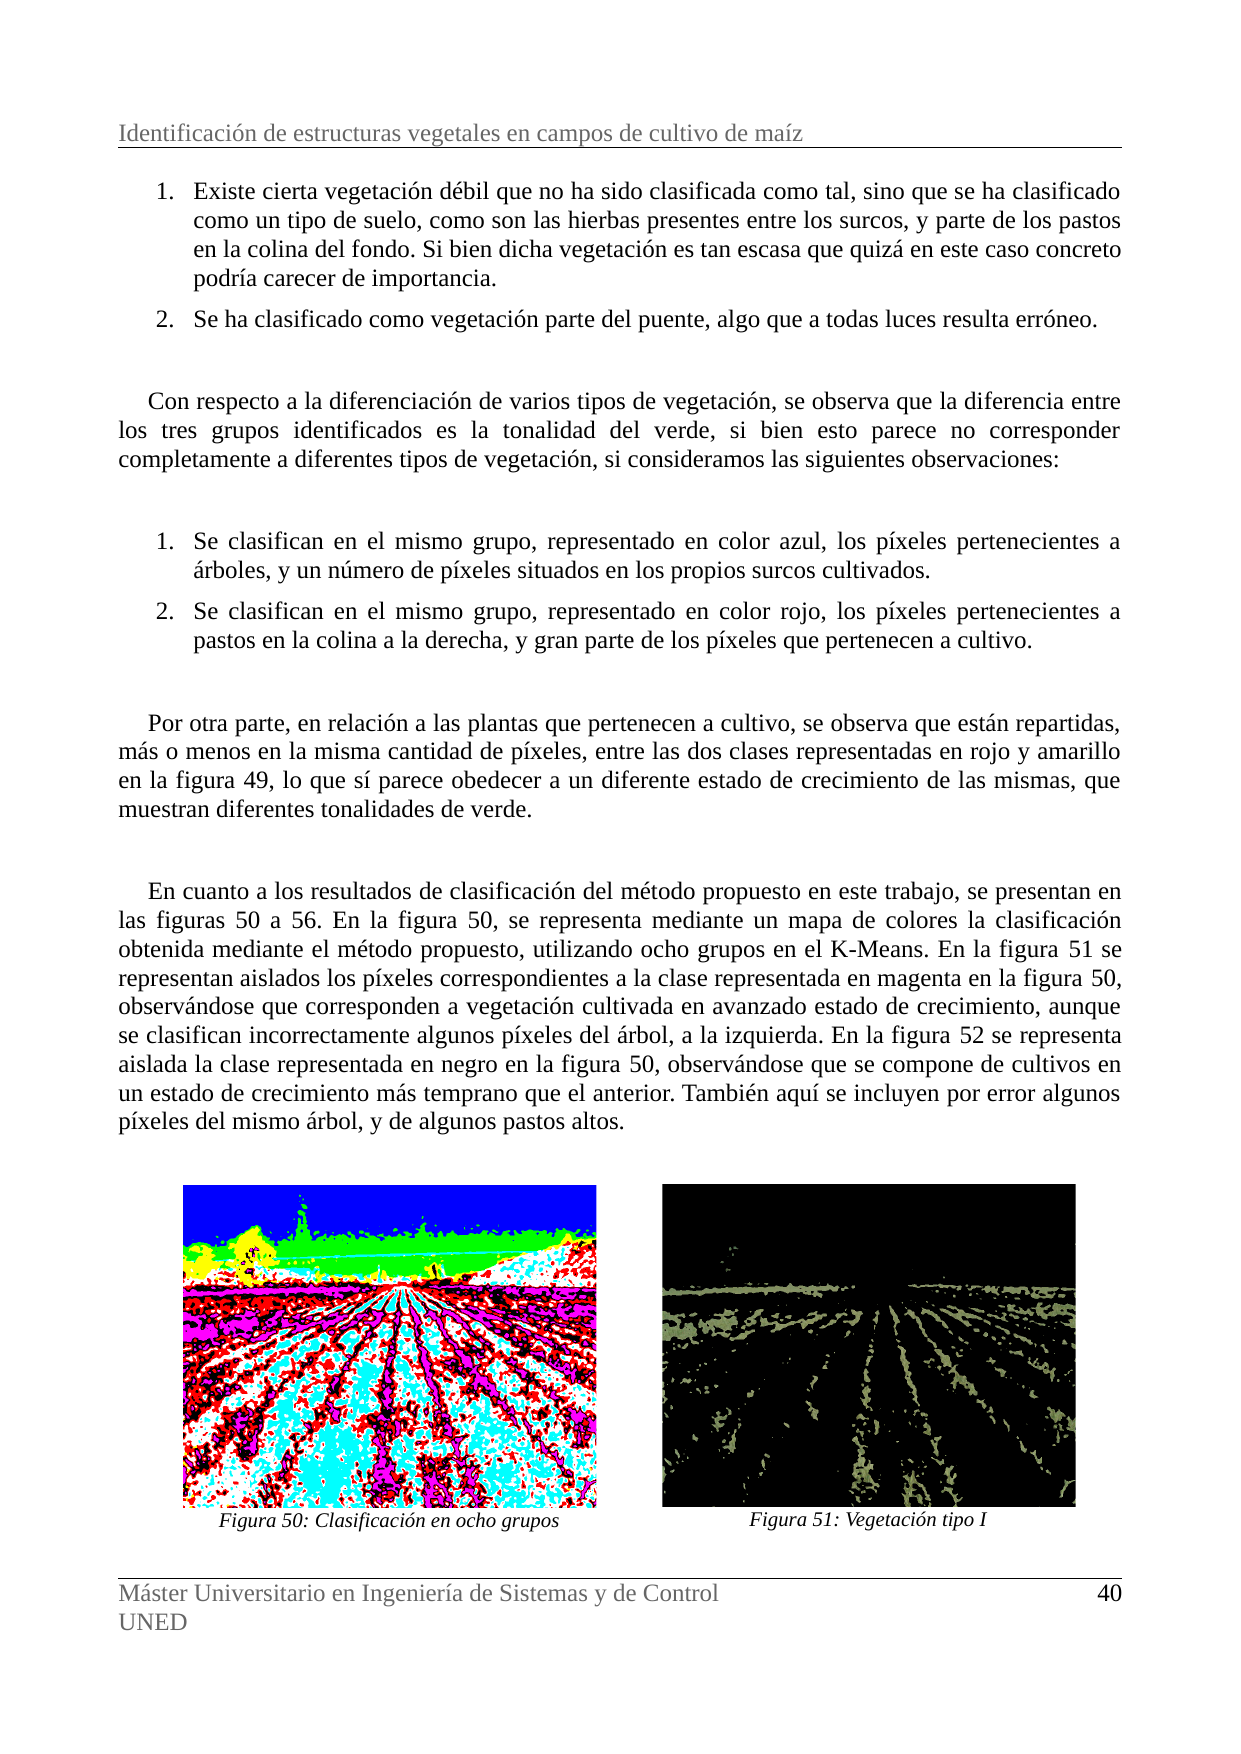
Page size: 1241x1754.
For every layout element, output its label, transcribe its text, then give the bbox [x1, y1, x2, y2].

text En cuanto a los resultados de clasificación del método propuesto en este trabajo, se presentan en las figuras 50 a 56. En la figura 50, se representa mediante un mapa de colores la clasificación obtenida mediante el método propuesto, utilizando ocho grupos en el K-Means. En la figura 51 se representan aislados los píxeles correspondientes a la clase representada en magenta en la figura 50, observándose que corresponden a vegetación cultivada en avanzado estado de crecimiento, aunque se clasifican incorrectamente algunos píxeles del árbol, a la izquierda. En la figura 52 se representa aislada la clase representada en negro en la figura 50, observándose que se compone de cultivos en un estado de crecimiento más temprano que el anterior. También aquí se incluyen por error algunos píxeles del mismo árbol, y de algunos pastos altos. [118, 876, 1122, 1135]
text Figura 51: Vegetación tipo I [662, 1507, 1075, 1531]
picture [183, 1185, 597, 1508]
text Por otra parte, en relación a las plantas que pertenecen a cultivo, se observa que están repartidas, más o menos en la misma cantidad de píxeles, entre las dos clases representadas en rojo y amarillo en la figura 49, lo que sí parece obedecer a un diferente estado de crecimiento de las mismas, que muestran diferentes tonalidades de verde. [118, 708, 1122, 823]
list Se ha clasificado como vegetación parte del puente, algo que a todas luces resulta erróneo. [156, 304, 1122, 333]
list Se clasifican en el mismo grupo, representado en color rojo, los píxeles pertenecientes a pastos en la colina a la derecha, y gran parte de los píxeles que pertenecen a cultivo. [156, 596, 1122, 654]
list Se clasifican en el mismo grupo, representado en color azul, los píxeles pertenecientes a árboles, y un número de píxeles situados en los propios surcos cultivados. [156, 526, 1122, 584]
list Existe cierta vegetación débil que no ha sido clasificada como tal, sino que se ha clasificado como un tipo de suelo, como son las hierbas presentes entre los surcos, y parte de los pastos en la colina del fondo. Si bien dicha vegetación es tan escasa que quizá en este caso concreto podría carecer de importancia. [156, 176, 1122, 291]
text Con respecto a la diferenciación de varios tipos de vegetación, se observa que la diferencia entre los tres grupos identificados es la tonalidad del verde, si bien esto parece no corresponder completamente a diferentes tipos de vegetación, si consideramos las siguientes observaciones: [118, 386, 1122, 473]
picture [662, 1184, 1076, 1507]
text [183, 1174, 597, 1185]
text Figura 50: Clasificación en ocho grupos [183, 1508, 597, 1532]
